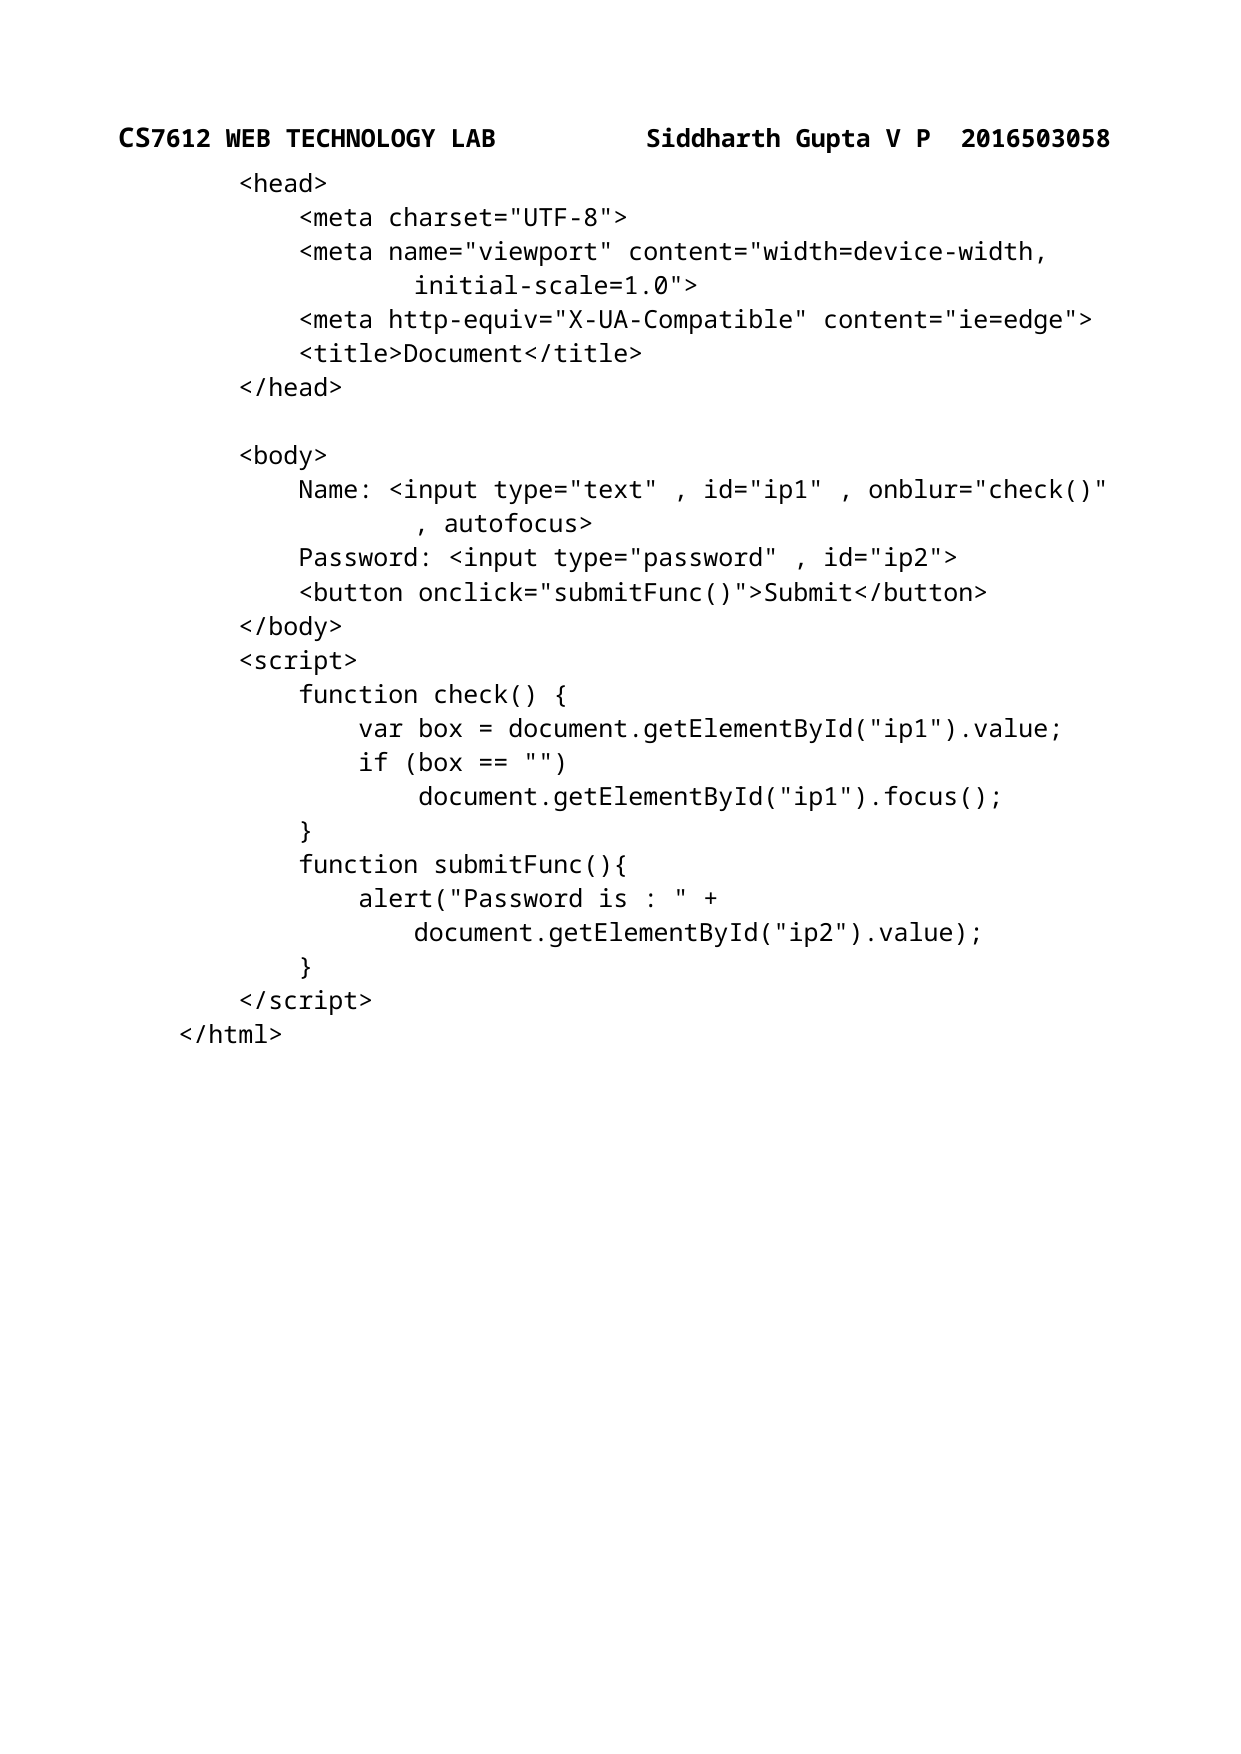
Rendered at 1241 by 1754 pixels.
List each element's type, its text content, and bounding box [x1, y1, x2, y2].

text <meta name="viewport" content="width=device-width, initial-scale=1.0"> [118, 233, 1122, 302]
text Password: <input type="password" , id="ip2"> [118, 540, 1122, 574]
text <title>Document</title> [118, 336, 1122, 370]
text </body> [118, 608, 1122, 642]
text function submitFunc(){ [118, 847, 1122, 881]
text document.getElementById("ip1").focus(); [118, 778, 1122, 813]
text <meta http-equiv="X-UA-Compatible" content="ie=edge"> [118, 302, 1122, 336]
text <meta charset="UTF-8"> [118, 199, 1122, 233]
text if (box == "") [118, 744, 1122, 778]
text <button onclick="submitFunc()">Submit</button> [118, 574, 1122, 608]
text <script> [118, 642, 1122, 676]
text <head> [118, 165, 1122, 199]
text Name: <input type="text" , id="ip1" , onblur="check()" , autofocus> [118, 472, 1122, 540]
text } [118, 949, 1122, 983]
text <body> [118, 438, 1122, 472]
text var box = document.getElementById("ip1").value; [118, 710, 1122, 744]
text } [118, 813, 1122, 847]
text alert("Password is : " + document.getElementById("ip2").value); [118, 881, 1122, 949]
text </script> [118, 983, 1122, 1017]
text </head> [118, 370, 1122, 404]
text </html> [118, 1017, 1122, 1051]
text function check() { [118, 676, 1122, 710]
